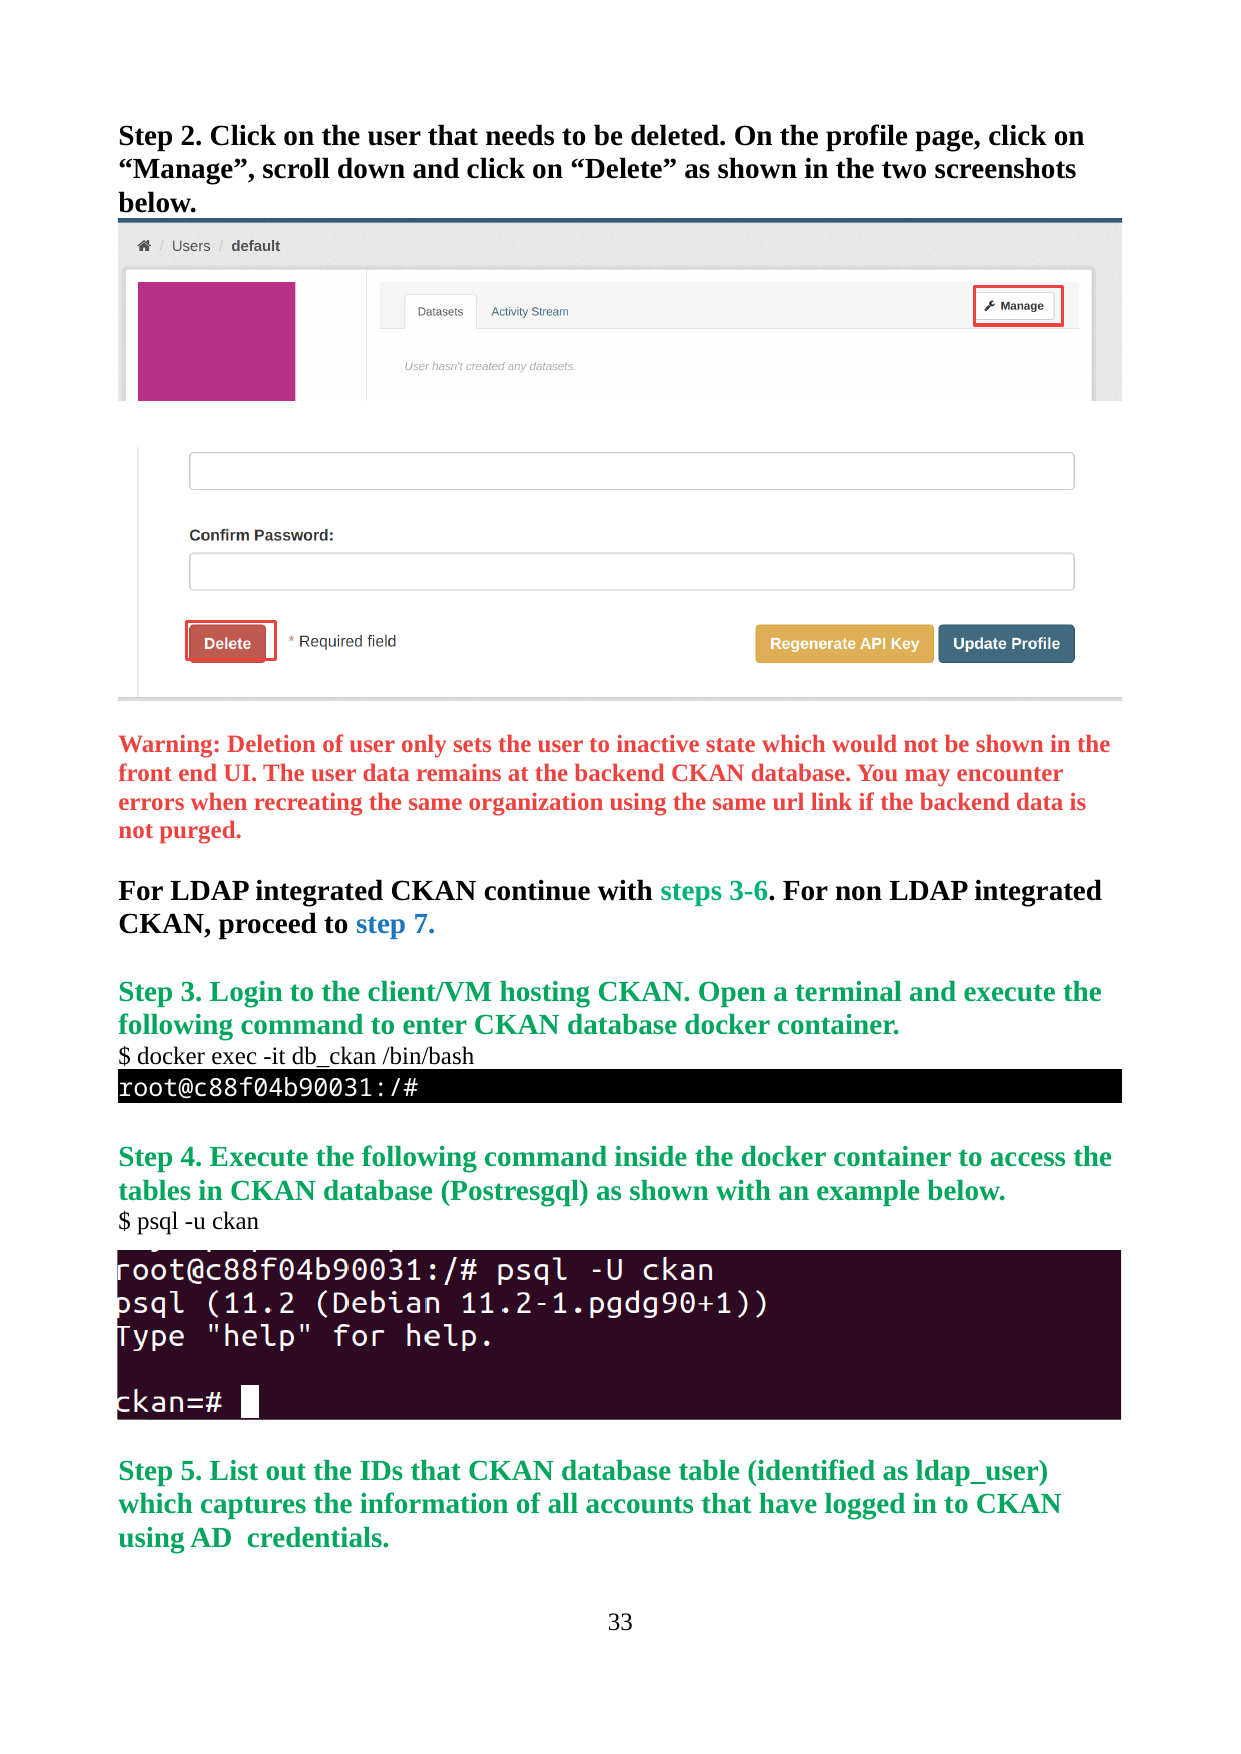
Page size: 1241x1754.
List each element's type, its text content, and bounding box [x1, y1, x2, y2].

text For LDAP integrated CKAN continue with steps 3-6. For non LDAP integrated CKAN, proceed to step 7. [118, 873, 1122, 940]
text root@c88f04b90031:/# [118, 1069, 1122, 1103]
text Step 5. List out the IDs that CKAN database table (identified as ldap_user) which captures the information of all accounts that have logged in to CKAN using AD credentials. [118, 1453, 1122, 1553]
text Step 4. Execute the following command inside the docker container to access the tables in CKAN database (Postresgql) as shown with an example below. [118, 1139, 1122, 1206]
picture [118, 447, 1123, 701]
picture [117, 1250, 1122, 1420]
text Step 3. Login to the client/VM hosting CKAN. Open a terminal and execute the following command to enter CKAN database docker container. [118, 974, 1122, 1041]
text Warning: Deletion of user only sets the user to inactive state which would not be shown in the front end UI. The user data remains at the backend CKAN database. You may encounter errors when recreating the same organization using the same url link if the backend data is not purged. [118, 729, 1122, 844]
text $ psql -u ckan [118, 1206, 1122, 1235]
text $ docker exec -it db_ckan /bin/bash [118, 1041, 1122, 1069]
text Step 2. Click on the user that needs to be deleted. On the profile page, click on “Manage”, scroll down and click on “Delete” as shown in the two screenshots below. [118, 118, 1122, 218]
